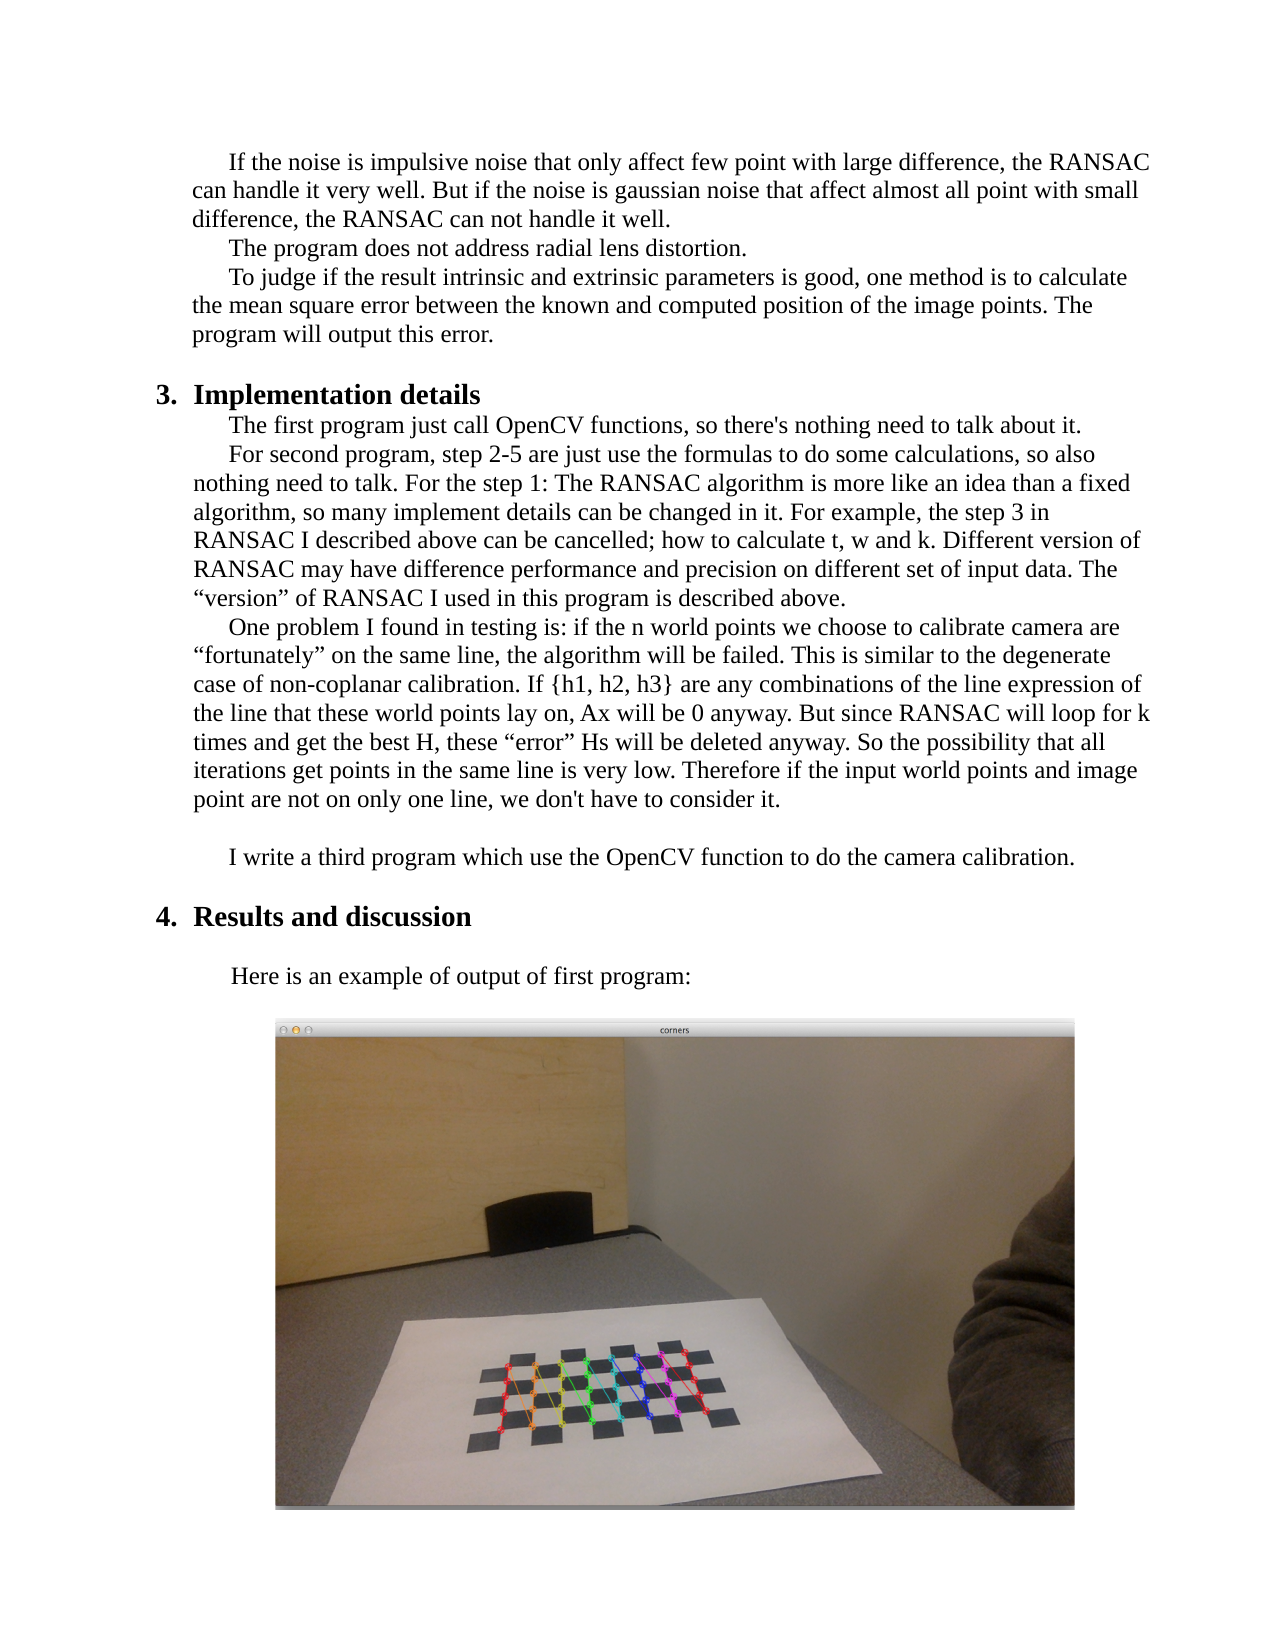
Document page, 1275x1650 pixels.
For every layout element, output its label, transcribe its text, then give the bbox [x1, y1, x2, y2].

list For second program, step 2-5 are just use the formulas to do some calculations, so also nothing need to talk. For the step 1: The RANSAC algorithm is more like an idea than a fixed algorithm, so many implement details can be changed in it. For example, the step 3 in RANSAC I described above can be cancelled; how to calculate t, w and k. Different version of RANSAC may have difference performance and precision on different set of input data. The “version” of RANSAC I used in this program is described above. [156, 439, 1157, 612]
list Here is an example of output of first program: [193, 961, 1157, 990]
list The first program just call OpenCV functions, so there's nothing need to talk about it. [156, 410, 1157, 439]
list One problem I found in testing is: if the n world points we choose to calibrate camera are “fortunately” on the same line, the algorithm will be failed. This is similar to the degenerate case of non-coplanar calibration. If {h1, h2, h3} are any combinations of the line expression of the line that these world points lay on, Ax will be 0 anyway. But since RANSAC will loop for k times and get the best H, these “error” Hs will be deleted anyway. So the possibility that all iterations get points in the same line is very low. Therefore if the input world points and image point are not on only one line, we don't have to consider it. [156, 612, 1157, 813]
text The program does not address radial lens distortion. [192, 233, 1157, 262]
list I write a third program which use the OpenCV function to do the camera calibration. [156, 842, 1157, 870]
list Implementation details [156, 377, 1157, 410]
picture [275, 1018, 1075, 1510]
text To judge if the result intrinsic and extrinsic parameters is good, one method is to calculate the mean square error between the known and computed position of the image points. The program will output this error. [192, 262, 1157, 348]
text If the noise is impulsive noise that only affect few point with large difference, the RANSAC can handle it very well. But if the noise is gaussian noise that affect almost all point with small difference, the RANSAC can not handle it well. [192, 147, 1157, 233]
list Results and discussion [156, 899, 1157, 933]
